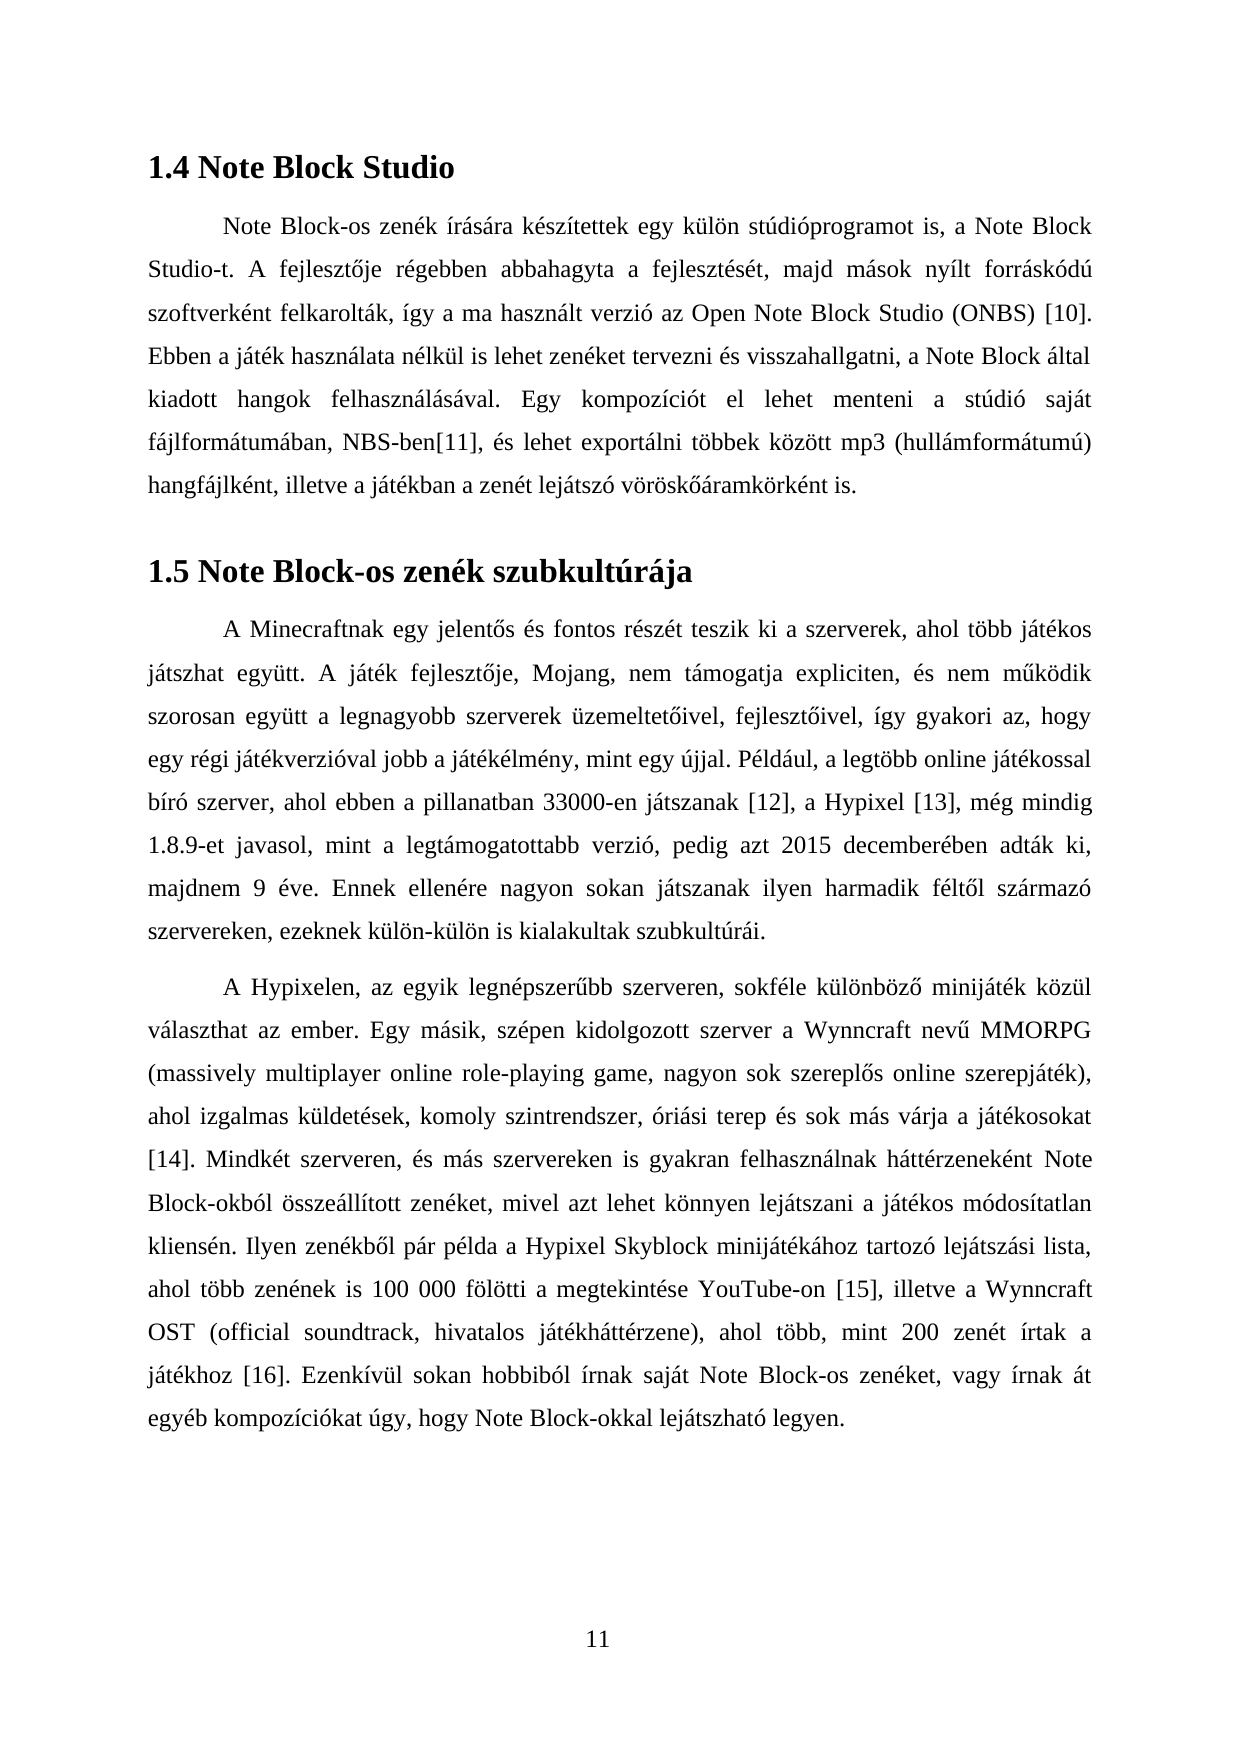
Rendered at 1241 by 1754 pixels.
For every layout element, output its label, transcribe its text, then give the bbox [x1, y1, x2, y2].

text A Minecraftnak egy jelentős és fontos részét teszik ki a szerverek, ahol több játékos játszhat együtt. A játék fejlesztője, Mojang, nem támogatja expliciten, és nem működik szorosan együtt a legnagyobb szerverek üzemeltetőivel, fejlesztőivel, így gyakori az, hogy egy régi játékverzióval jobb a játékélmény, mint egy újjal. Például, a legtöbb online játékossal bíró szerver, ahol ebben a pillanatban 33000-en játszanak [12], a Hypixel [13], még mindig 1.8.9-et javasol, mint a legtámogatottabb verzió, pedig azt 2015 decemberében adták ki, majdnem 9 éve. Ennek ellenére nagyon sokan játszanak ilyen harmadik féltől származó szervereken, ezeknek külön-külön is kialakultak szubkultúrái. [148, 614, 1092, 945]
text A Hypixelen, az egyik legnépszerűbb szerveren, sokféle különböző minijáték közül választhat az ember. Egy másik, szépen kidolgozott szerver a Wynncraft nevű MMORPG (massively multiplayer online role-playing game, nagyon sok szereplős online szerepjáték), ahol izgalmas küldetések, komoly szintrendszer, óriási terep és sok más várja a játékosokat [14]. Mindkét szerveren, és más szervereken is gyakran felhasználnak háttérzeneként Note Block-okból összeállított zenéket, mivel azt lehet könnyen lejátszani a játékos módosítatlan kliensén. Ilyen zenékből pár példa a Hypixel Skyblock minijátékához tartozó lejátszási lista, ahol több zenének is 100 000 fölötti a megtekintése YouTube-on [15], illetve a Wynncraft OST (official soundtrack, hivatalos játékháttérzene), ahol több, mint 200 zenét írtak a játékhoz [16]. Ezenkívül sokan hobbiból írnak saját Note Block-os zenéket, vagy írnak át egyéb kompozíciókat úgy, hogy Note Block-okkal lejátszható legyen. [148, 972, 1092, 1432]
subtitle Note Block-os zenék szubkultúrája [148, 551, 1092, 589]
text Note Block-os zenék írására készítettek egy külön stúdióprogramot is, a Note Block Studio-t. A fejlesztője régebben abbahagyta a fejlesztését, majd mások nyílt forráskódú szoftverként felkarolták, így a ma használt verzió az Open Note Block Studio (ONBS) [10]. Ebben a játék használata nélkül is lehet zenéket tervezni és visszahallgatni, a Note Block által kiadott hangok felhasználásával. Egy kompozíciót el lehet menteni a stúdió saját fájlformátumában, NBS-ben[11], és lehet exportálni többek között mp3 (hullámformátumú) hangfájlként, illetve a játékban a zenét lejátszó vöröskőáramkörként is. [148, 211, 1092, 499]
subtitle Note Block Studio [148, 148, 1092, 186]
